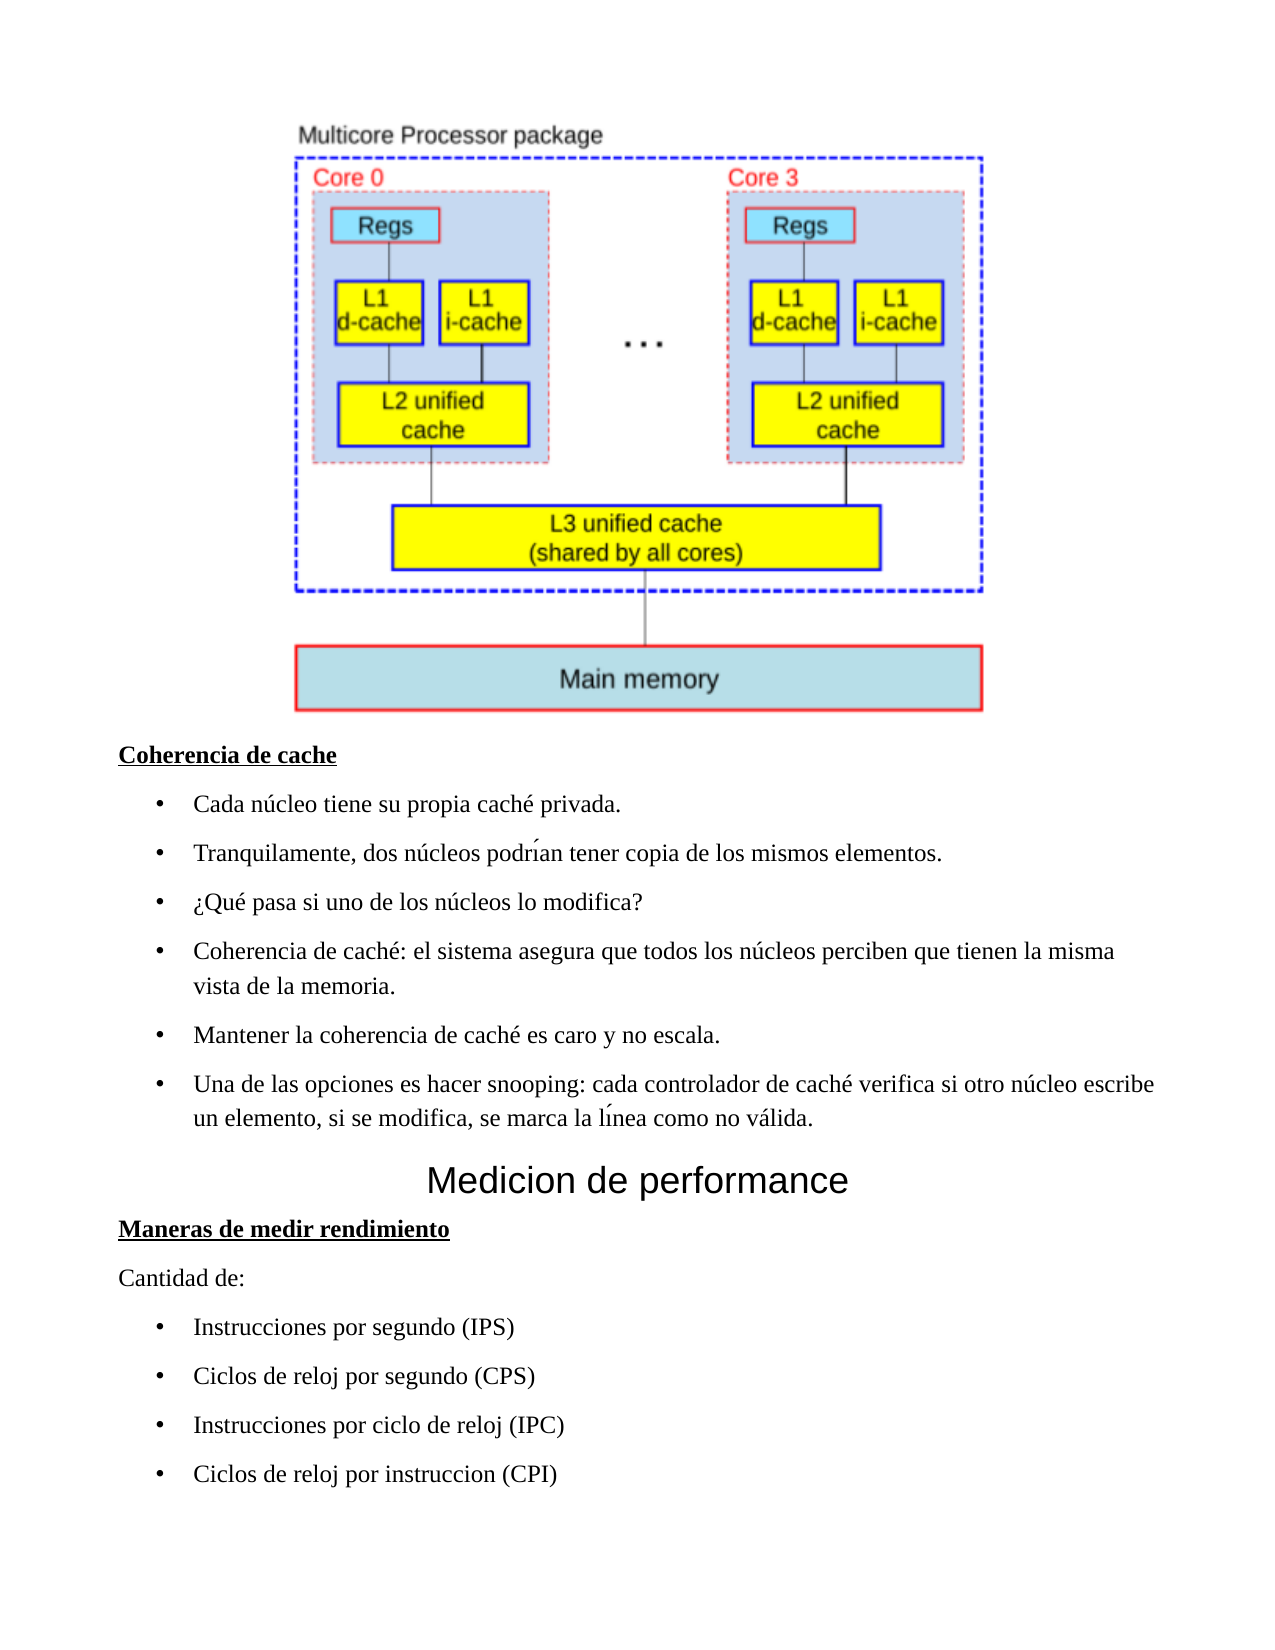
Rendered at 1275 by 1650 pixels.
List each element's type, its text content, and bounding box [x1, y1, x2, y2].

text Maneras de medir rendimiento [118, 1214, 1157, 1243]
list Cada núcleo tiene su propia caché privada. [156, 789, 1157, 818]
list Tranquilamente, dos núcleos podrı́an tener copia de los mismos elementos. [156, 838, 1157, 867]
subtitle Medicion de performance [118, 1159, 1157, 1202]
list Ciclos de reloj por segundo (CPS) [156, 1361, 1157, 1390]
picture [286, 118, 989, 720]
list Instrucciones por ciclo de reloj (IPC) [156, 1411, 1157, 1439]
list Coherencia de caché: el sistema asegura que todos los núcleos perciben que tienen la misma vista de la memoria. [156, 936, 1157, 999]
list Instrucciones por segundo (IPS) [156, 1312, 1157, 1341]
list Mantener la coherencia de caché es caro y no escala. [156, 1020, 1157, 1048]
text Cantidad de: [118, 1263, 1157, 1292]
list ¿Qué pasa si uno de los núcleos lo modifica? [156, 887, 1157, 916]
list Una de las opciones es hacer snooping: cada controlador de caché verifica si otro núcleo escribe un elemento, si se modifica, se marca la lı́nea como no válida. [156, 1069, 1157, 1132]
text Coherencia de cache [118, 740, 1157, 769]
list Ciclos de reloj por instruccion (CPI) [156, 1459, 1157, 1488]
